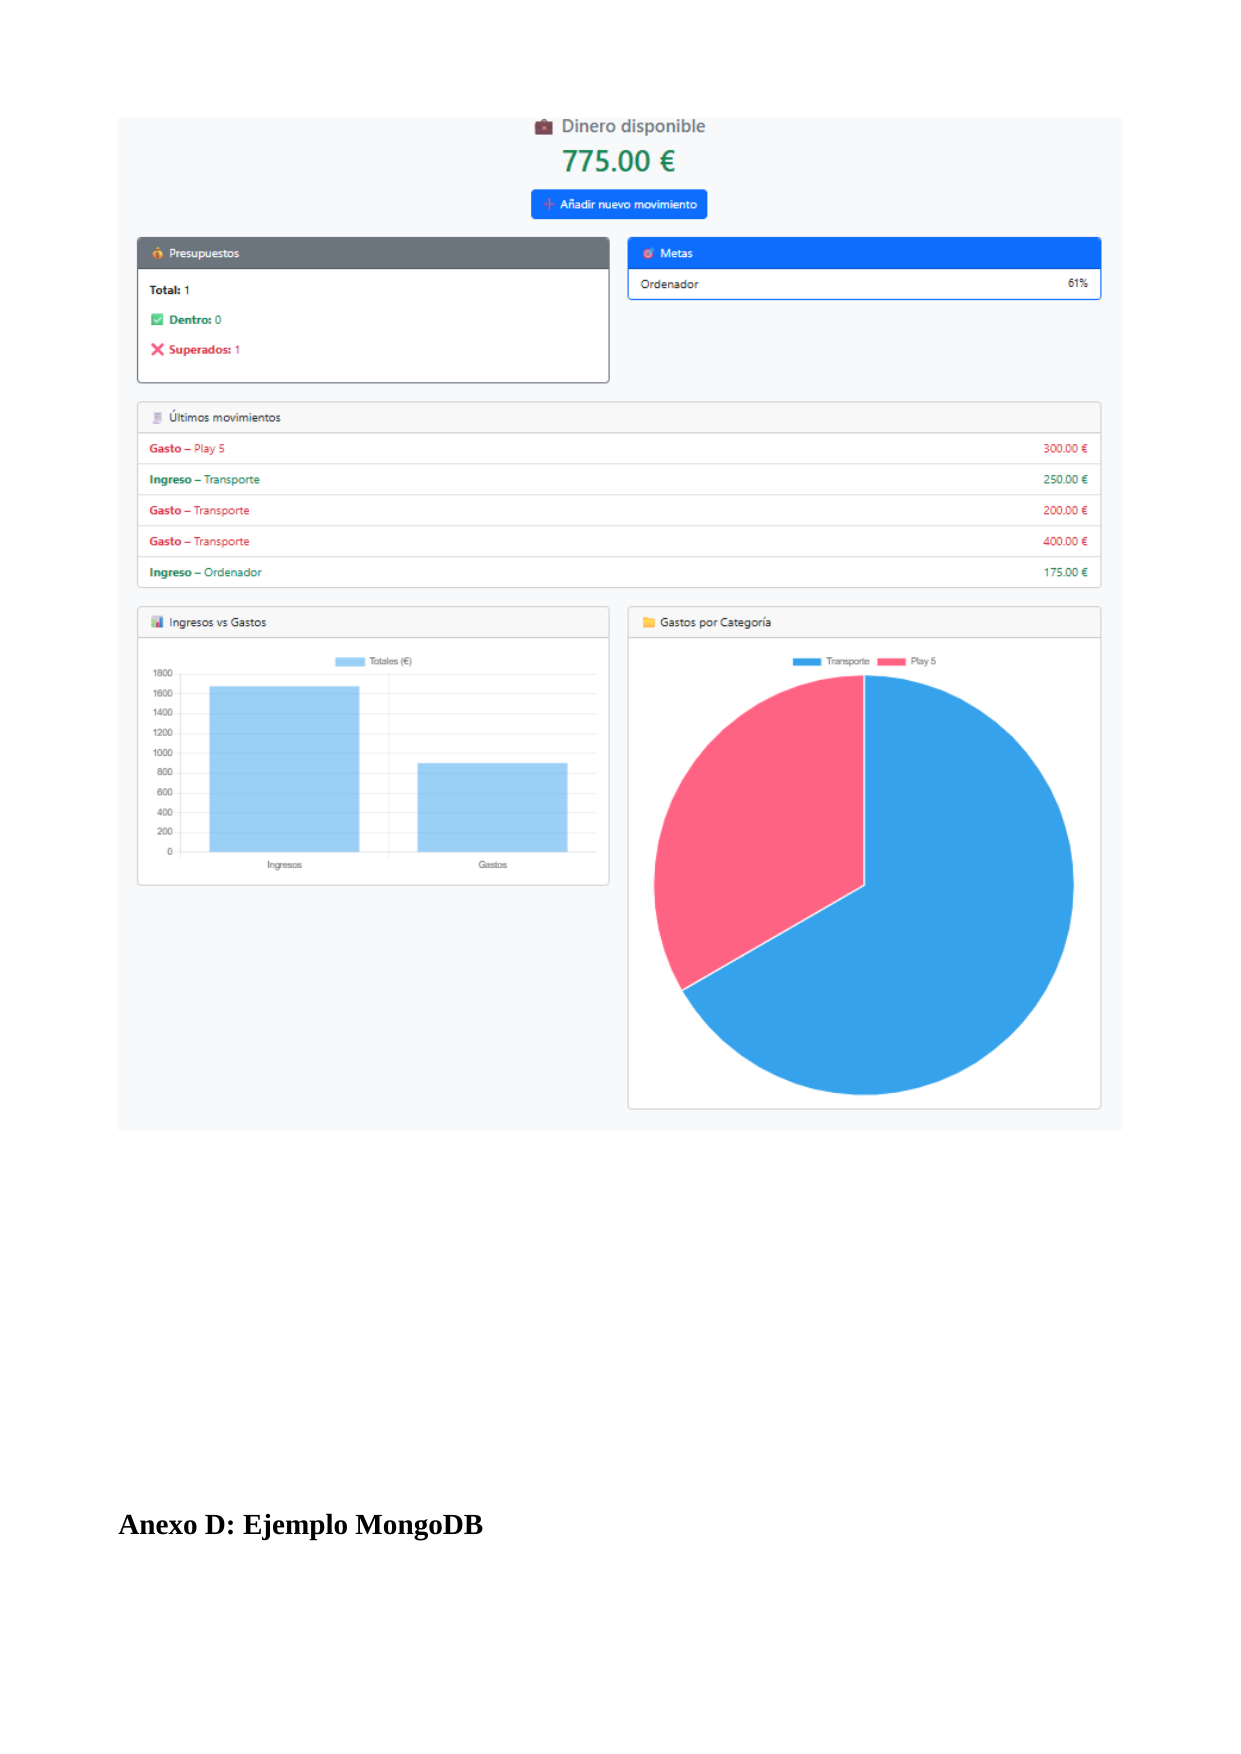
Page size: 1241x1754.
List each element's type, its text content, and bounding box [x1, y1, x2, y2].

picture [118, 118, 1123, 1130]
subtitle Anexo D: Ejemplo MongoDB [118, 1507, 1122, 1541]
